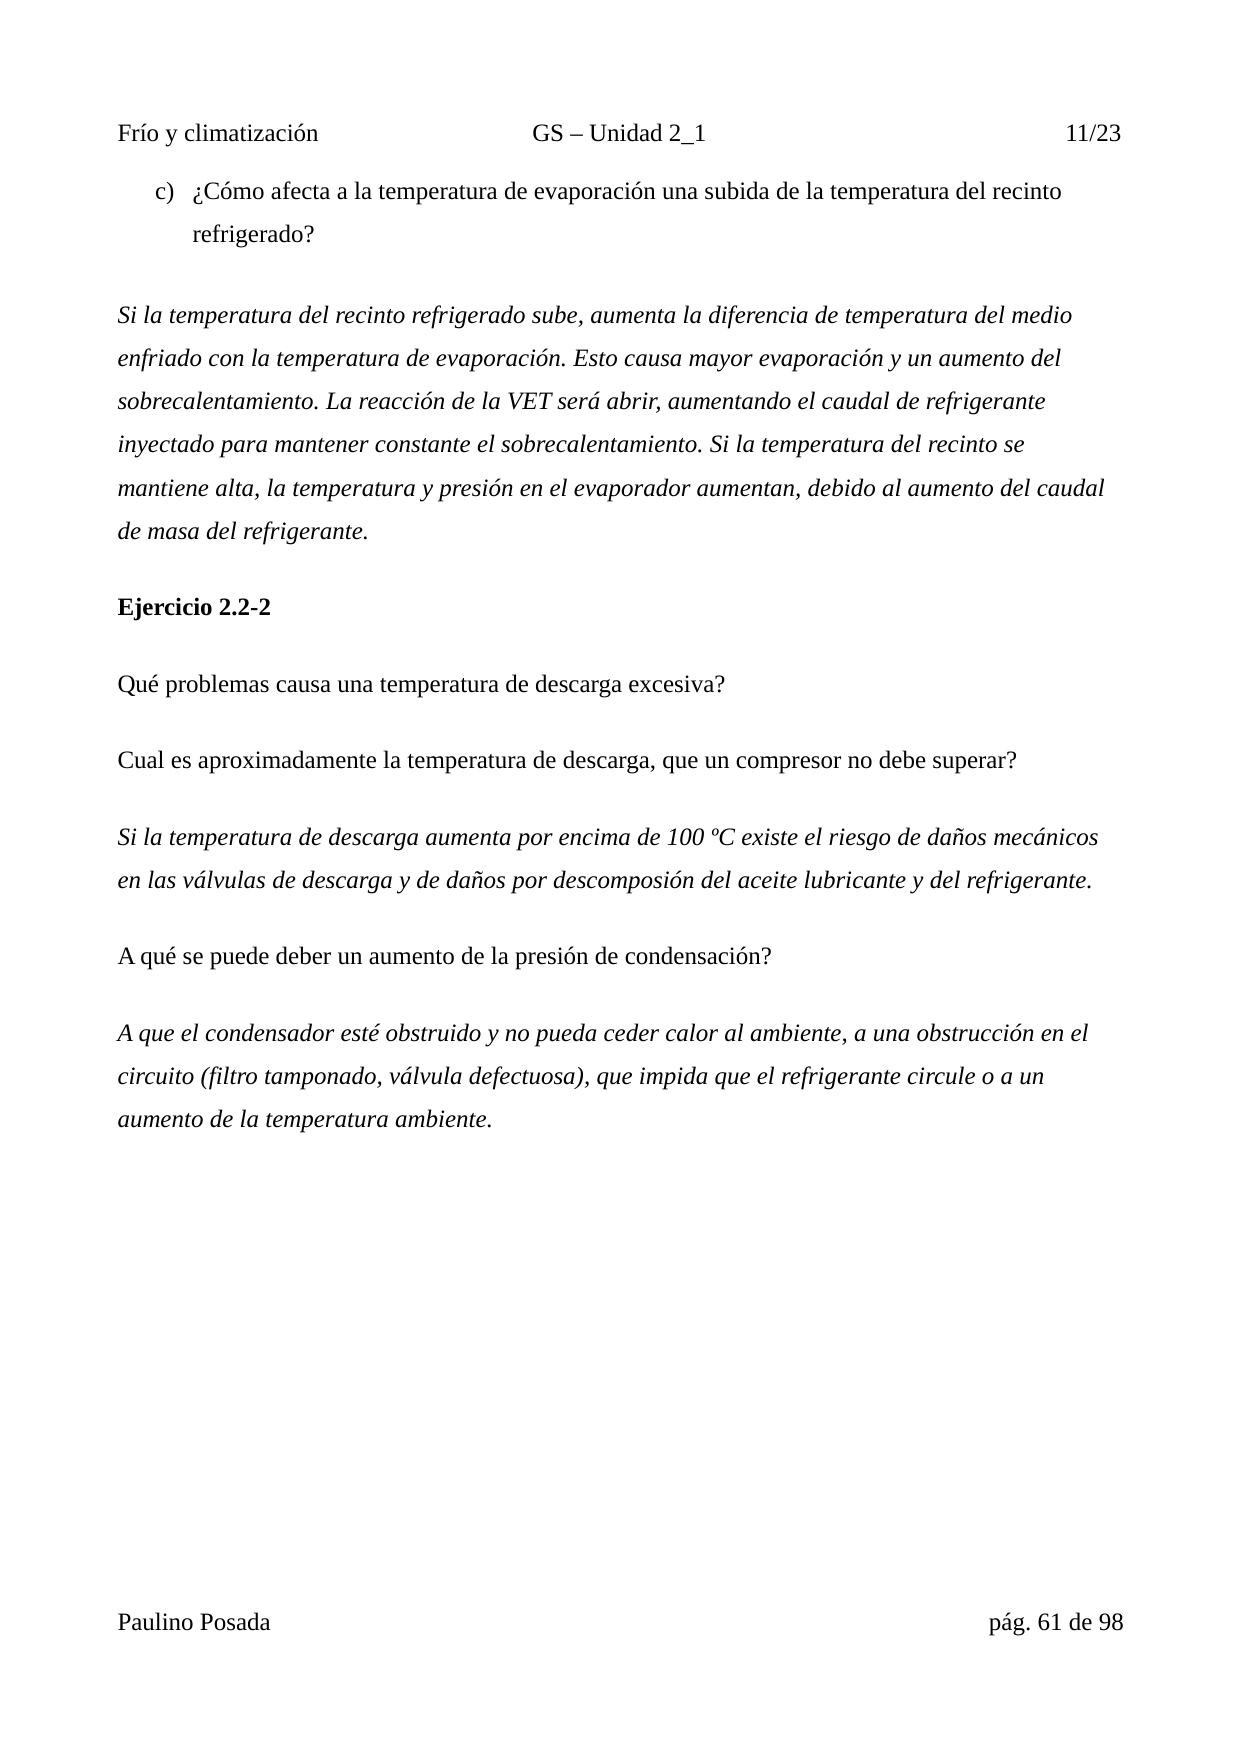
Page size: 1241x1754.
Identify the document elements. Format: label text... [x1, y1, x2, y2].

text Cual es aproximadamente la temperatura de descarga, que un compresor no debe superar? [117, 745, 1123, 774]
text Si la temperatura del recinto refrigerado sube, aumenta la diferencia de temperatura del medio enfriado con la temperatura de evaporación. Esto causa mayor evaporación y un aumento del sobrecalentamiento. La reacción de la VET será abrir, aumentando el caudal de refrigerante inyectado para mantener constante el sobrecalentamiento. Si la temperatura del recinto se mantiene alta, la temperatura y presión en el evaporador aumentan, debido al aumento del caudal de masa del refrigerante. [117, 300, 1123, 544]
text Si la temperatura de descarga aumenta por encima de 100 ºC existe el riesgo de daños mecánicos en las válvulas de descarga y de daños por descomposión del aceite lubricante y del refrigerante. [117, 822, 1123, 893]
list ¿Cómo afecta a la temperatura de evaporación una subida de la temperatura del recinto refrigerado? [155, 176, 1123, 248]
text Qué problemas causa una temperatura de descarga excesiva? [117, 669, 1123, 697]
text Ejercicio 2.2-2 [117, 592, 1123, 621]
text A qué se puede deber un aumento de la presión de condensación? [117, 941, 1123, 970]
text A que el condensador esté obstruido y no pueda ceder calor al ambiente, a una obstrucción en el circuito (filtro tamponado, válvula defectuosa), que impida que el refrigerante circule o a un aumento de la temperatura ambiente. [117, 1018, 1123, 1133]
